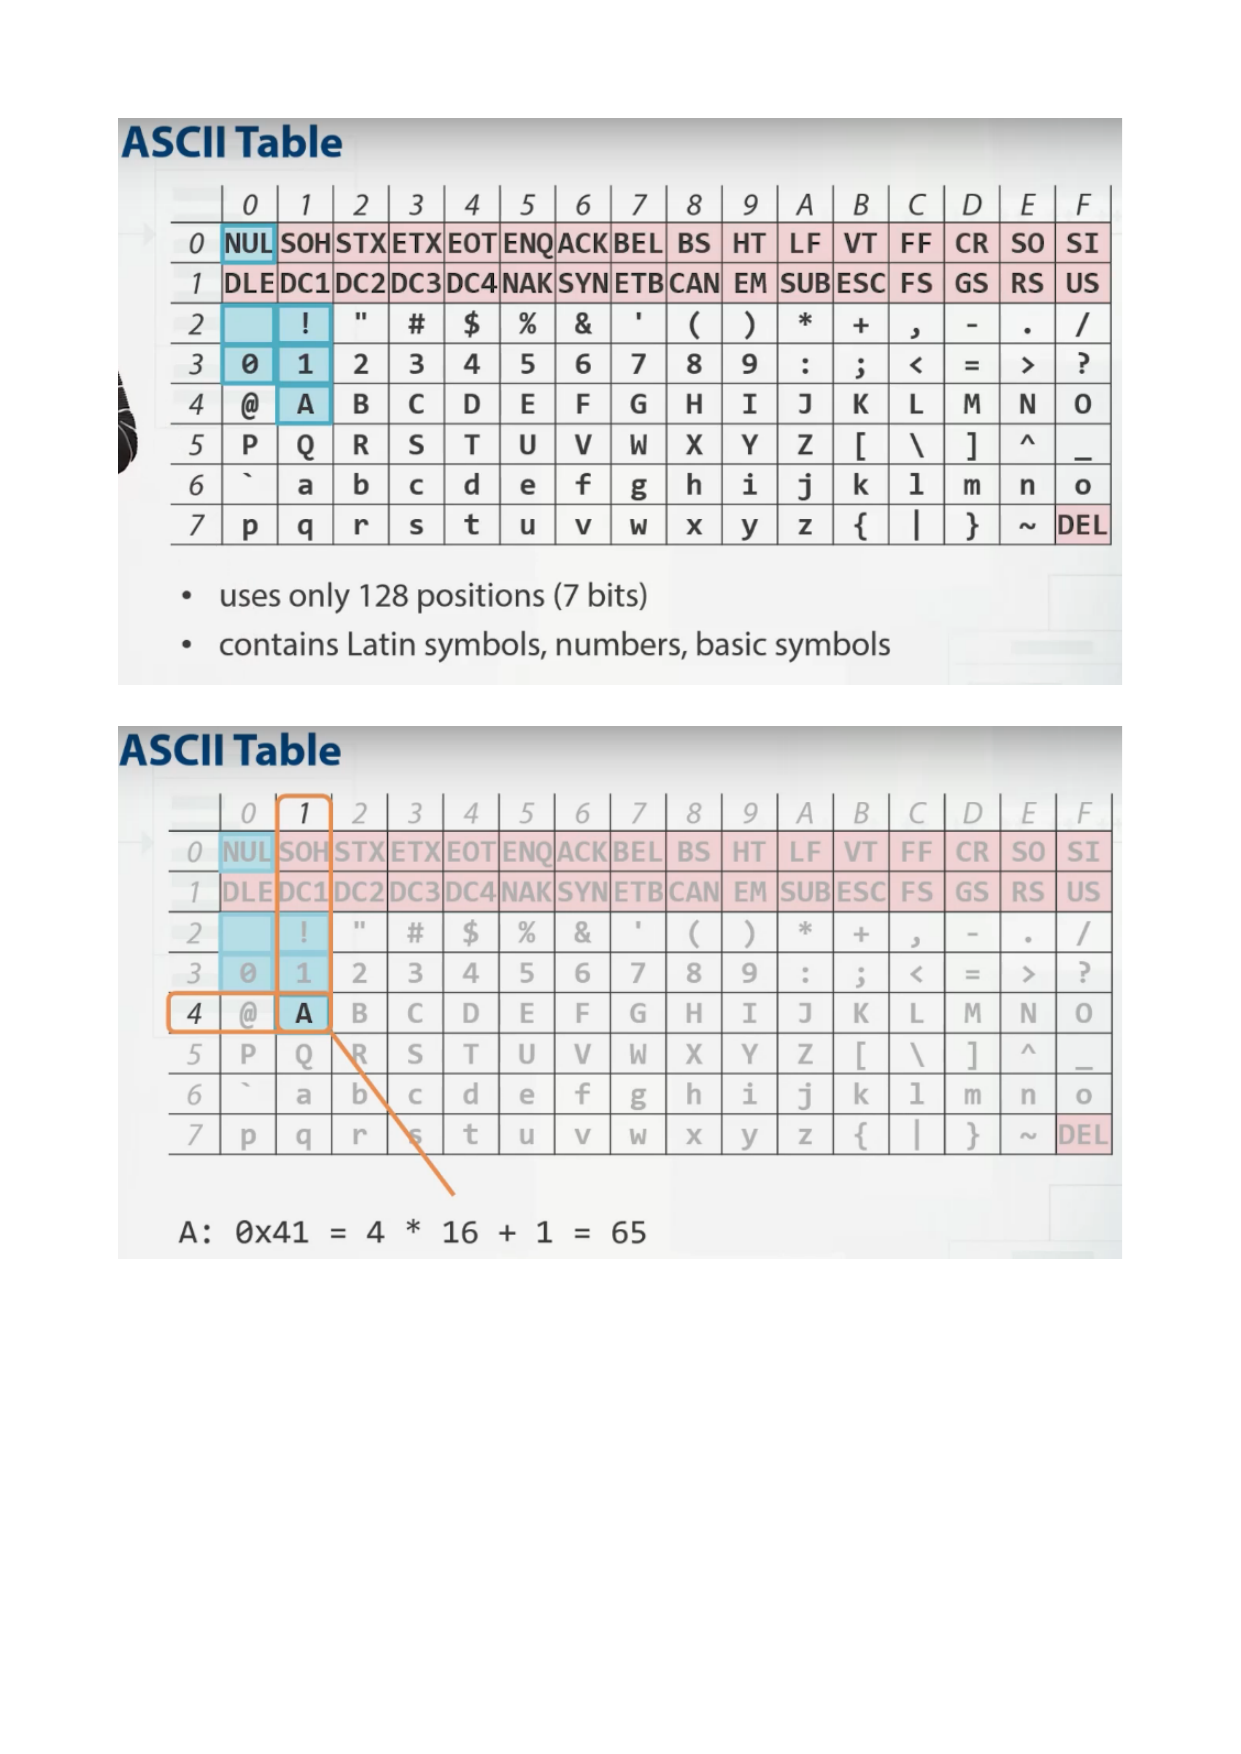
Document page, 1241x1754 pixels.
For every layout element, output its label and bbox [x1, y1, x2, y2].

picture [118, 118, 1123, 685]
picture [118, 726, 1123, 1259]
